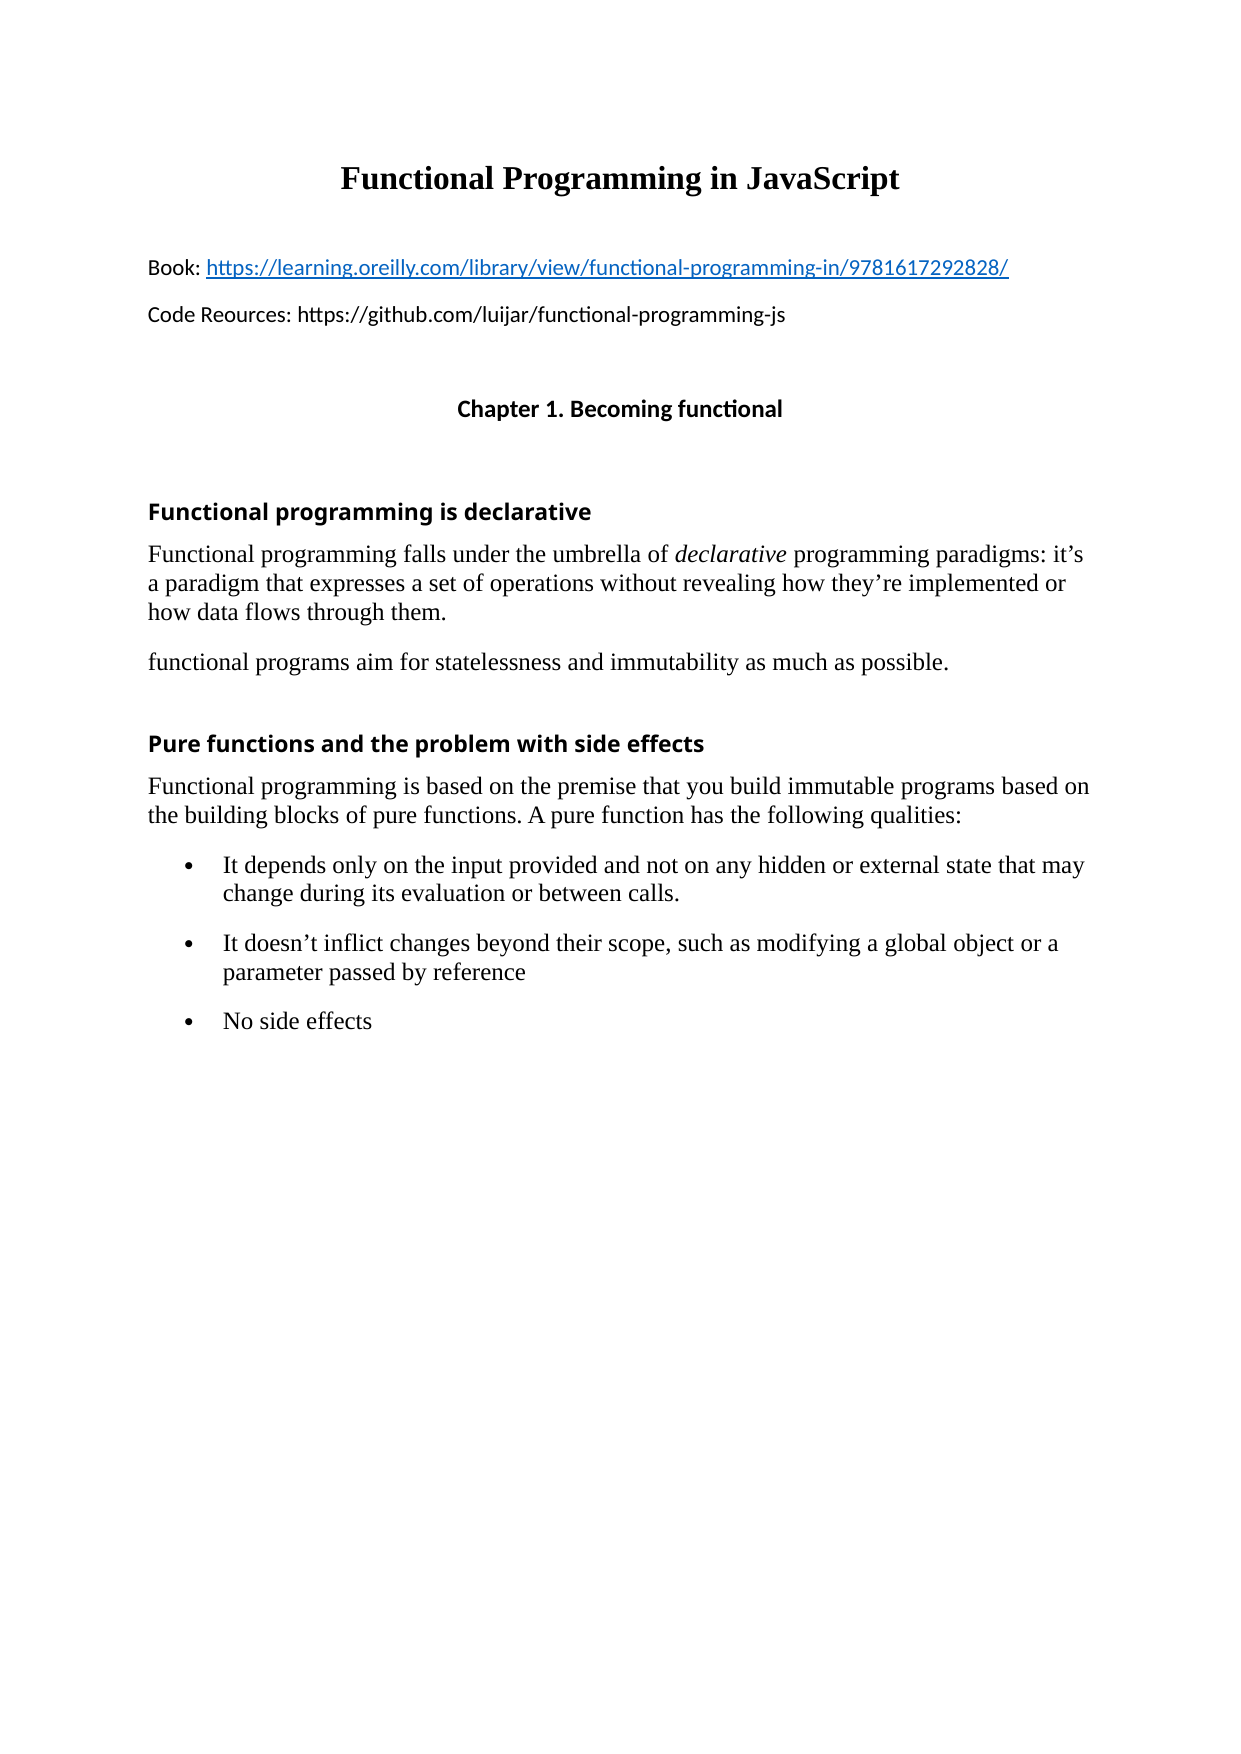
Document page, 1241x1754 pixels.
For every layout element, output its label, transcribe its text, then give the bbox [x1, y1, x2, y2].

text functional programs aim for statelessness and immutability as much as possible. [148, 647, 1093, 675]
subtitle Functional programming is declarative [148, 496, 1093, 527]
list It doesn’t inflict changes beyond their scope, such as modifying a global object or a parameter passed by reference [185, 928, 1093, 986]
text Functional programming falls under the umbrella of declarative programming paradigms: it’s a paradigm that expresses a set of operations without revealing how they’re implemented or how data flows through them. [148, 539, 1093, 626]
subtitle Functional Programming in JavaScript [148, 158, 1093, 196]
subtitle Pure functions and the problem with side effects [148, 728, 1093, 759]
text Book: https://learning.oreilly.com/library/view/functional-programming-in/9781617292828/ [148, 253, 1093, 281]
list No side effects [185, 1006, 1093, 1035]
text Chapter 1. Becoming functional [148, 393, 1093, 423]
list It depends only on the input provided and not on any hidden or external state that may change during its evaluation or between calls. [185, 850, 1093, 907]
text Code Reources: https://github.com/luijar/functional-programming-js [148, 300, 1093, 328]
text Functional programming is based on the premise that you build immutable programs based on the building blocks of pure functions. A pure function has the following qualities: [148, 771, 1093, 829]
